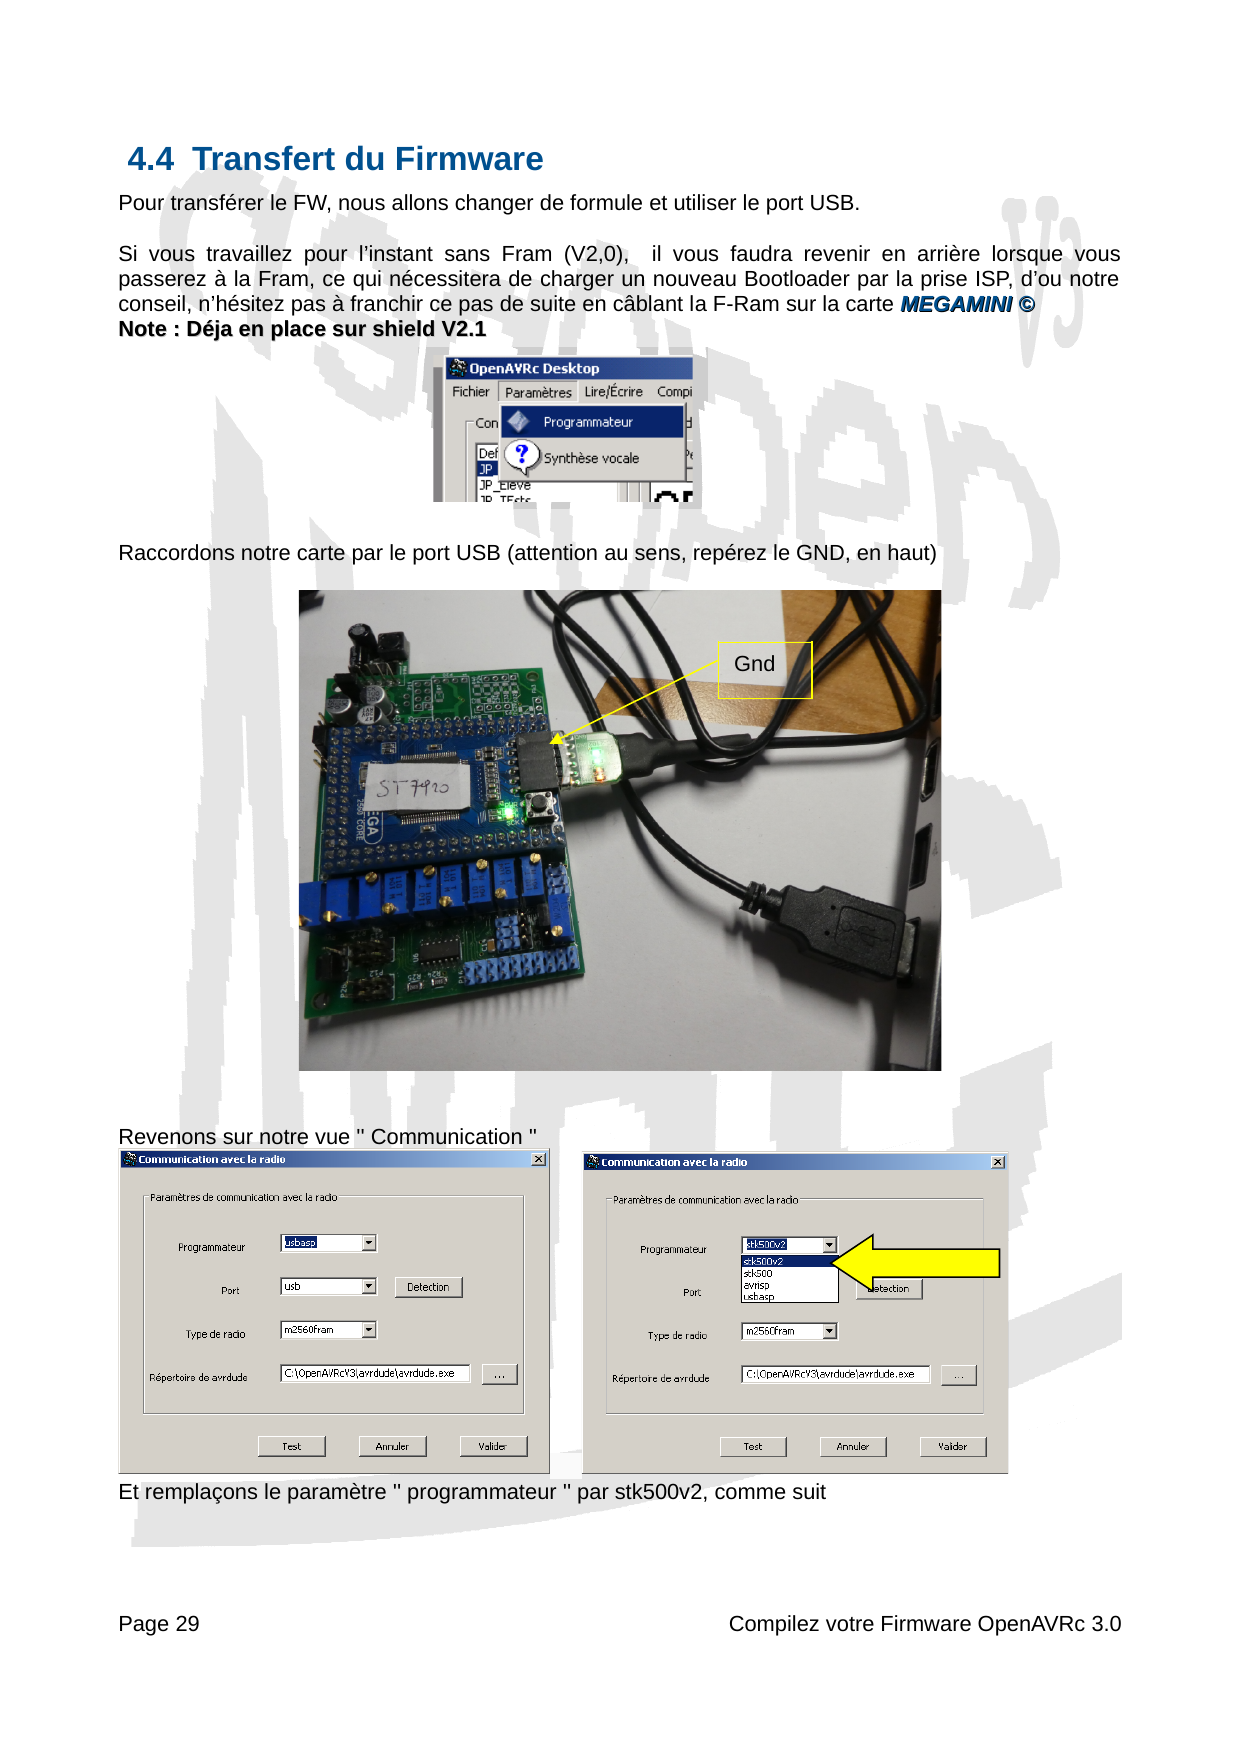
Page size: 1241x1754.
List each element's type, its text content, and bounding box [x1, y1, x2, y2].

text Si vous travaillez pour l’instant sans Fram (V2,0), il vous faudra revenir en arrière lorsque vous passerez à la Fram, ce qui nécessitera de charger un nouveau Bootloader par la prise ISP, d’ou notre conseil, n’hésitez pas à franchir ce pas de suite en câblant la F-Ram sur la carte MEGAMINI © [118, 241, 1122, 316]
text Pour transférer le FW, nous allons changer de formule et utiliser le port USB. [118, 190, 1122, 215]
text Revenons sur notre vue '' Communication '' [118, 1124, 1122, 1149]
subtitle Transfert du Firmware [118, 139, 1122, 178]
picture [118, 1148, 550, 1474]
picture [581, 1151, 1009, 1474]
text Raccordons notre carte par le port USB (attention au sens, repérez le GND, en haut) [118, 540, 1122, 565]
text Note : Déja en place sur shield V2.1 [118, 316, 1122, 341]
text Et remplaçons le paramètre '' programmateur '' par stk500v2, comme suit [118, 1479, 1122, 1504]
text Gnd [734, 650, 796, 676]
